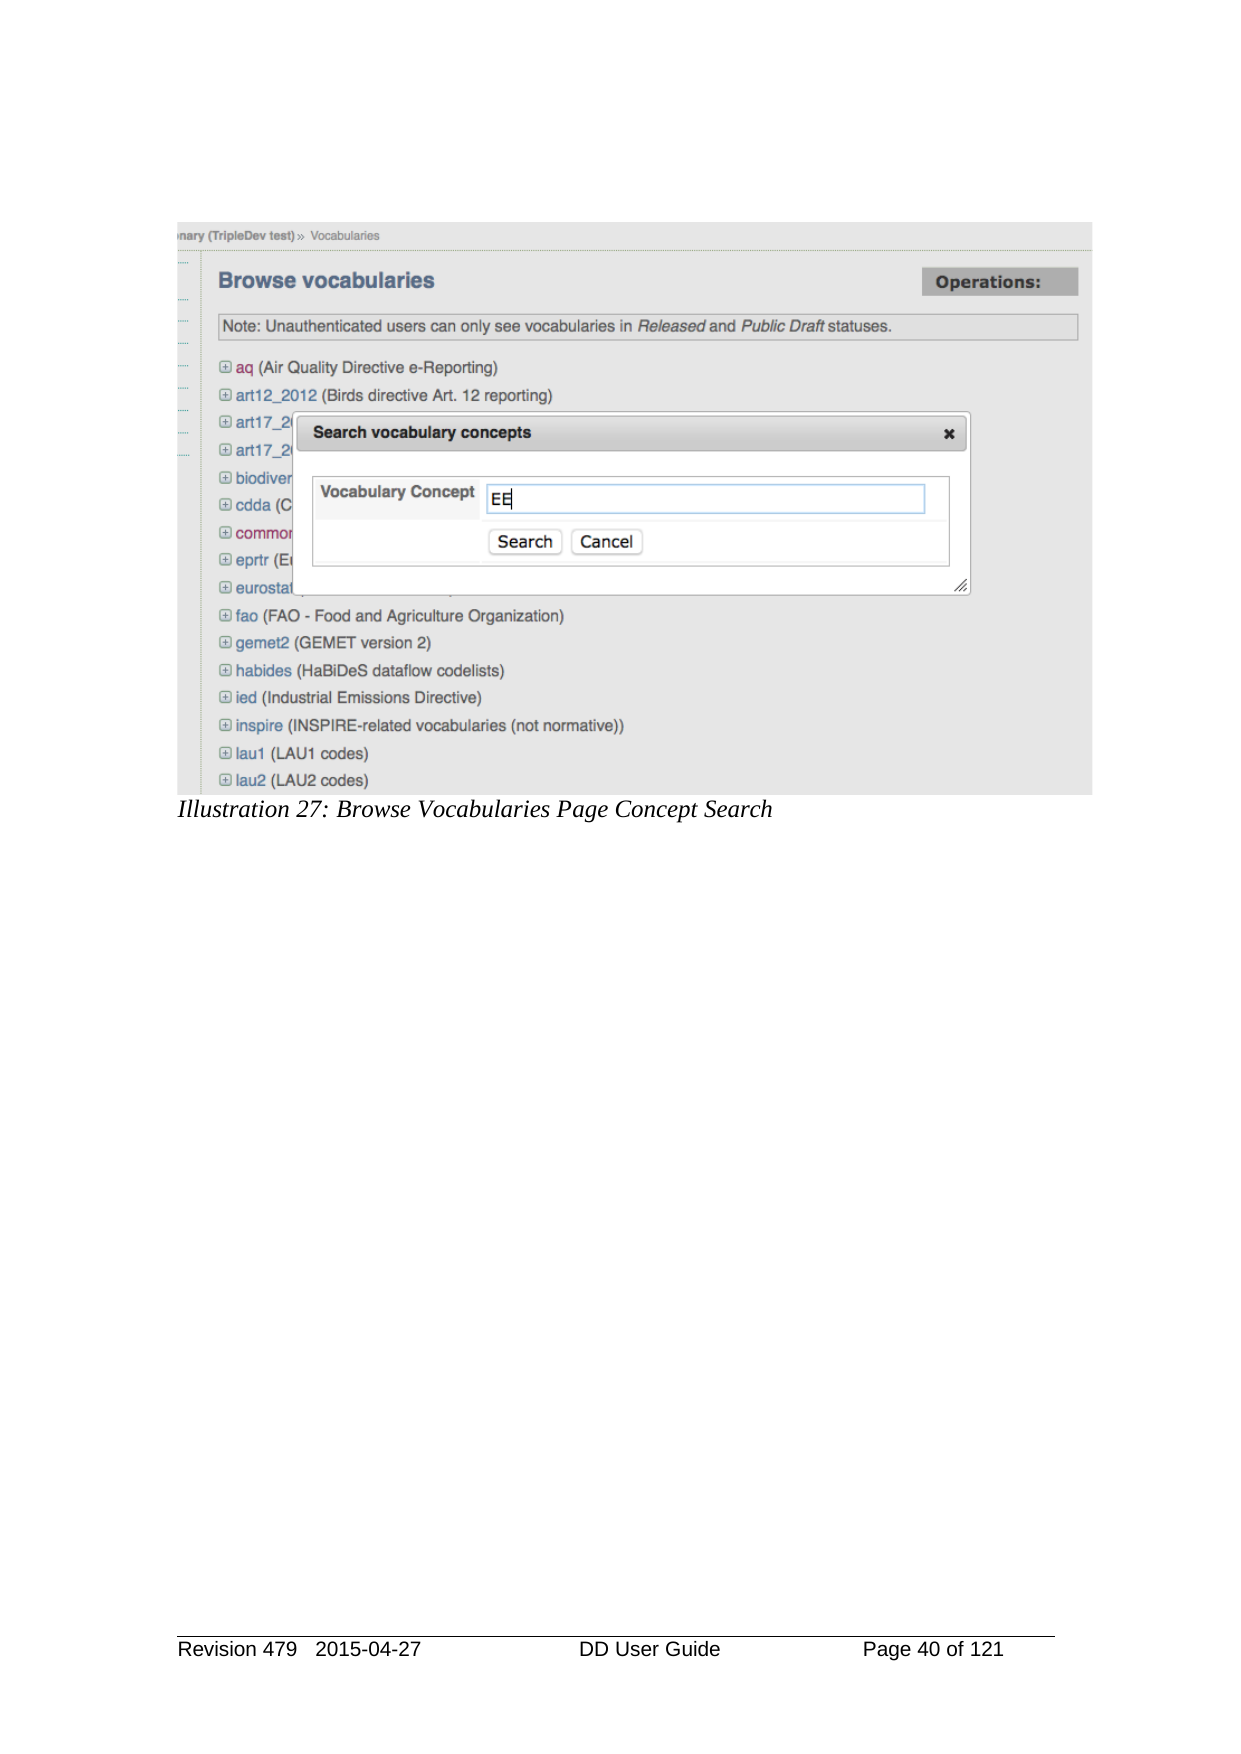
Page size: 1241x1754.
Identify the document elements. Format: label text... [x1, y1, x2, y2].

picture [177, 222, 1093, 795]
text Illustration 27: Browse Vocabularies Page Concept Search [177, 795, 1092, 823]
